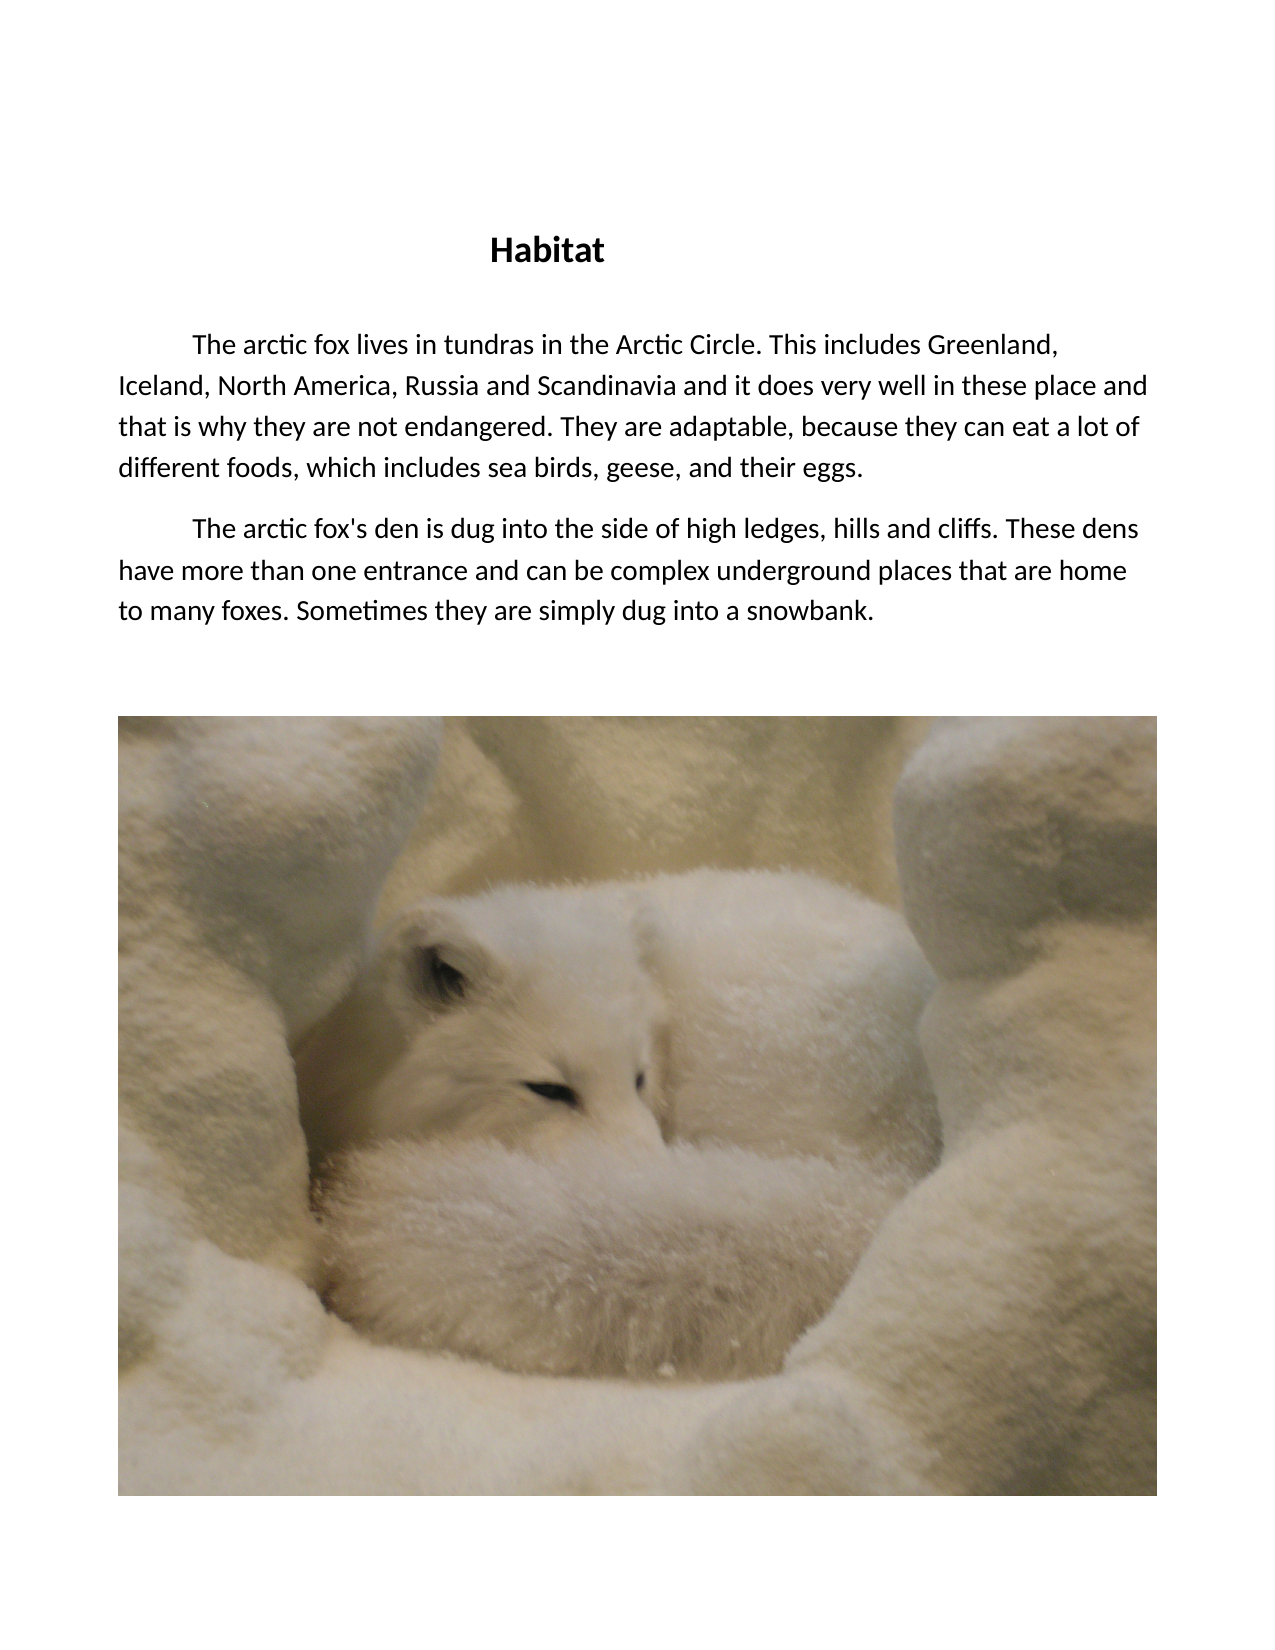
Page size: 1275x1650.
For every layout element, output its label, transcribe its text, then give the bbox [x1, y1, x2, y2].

picture [118, 716, 1157, 1496]
text The arctic fox's den is dug into the side of high ledges, hills and cliffs. These dens have more than one entrance and can be complex underground places that are home to many foxes. Sometimes they are simply dug into a snowbank. [118, 511, 1157, 628]
text The arctic fox lives in tundras in the Arctic Circle. This includes Greenland, Iceland, North America, Russia and Scandinavia and it does very well in these place and that is why they are not endangered. They are adaptable, because they can eat a lot of different foods, which includes sea birds, geese, and their eggs. [118, 326, 1157, 484]
subtitle Habitat [118, 226, 1157, 272]
